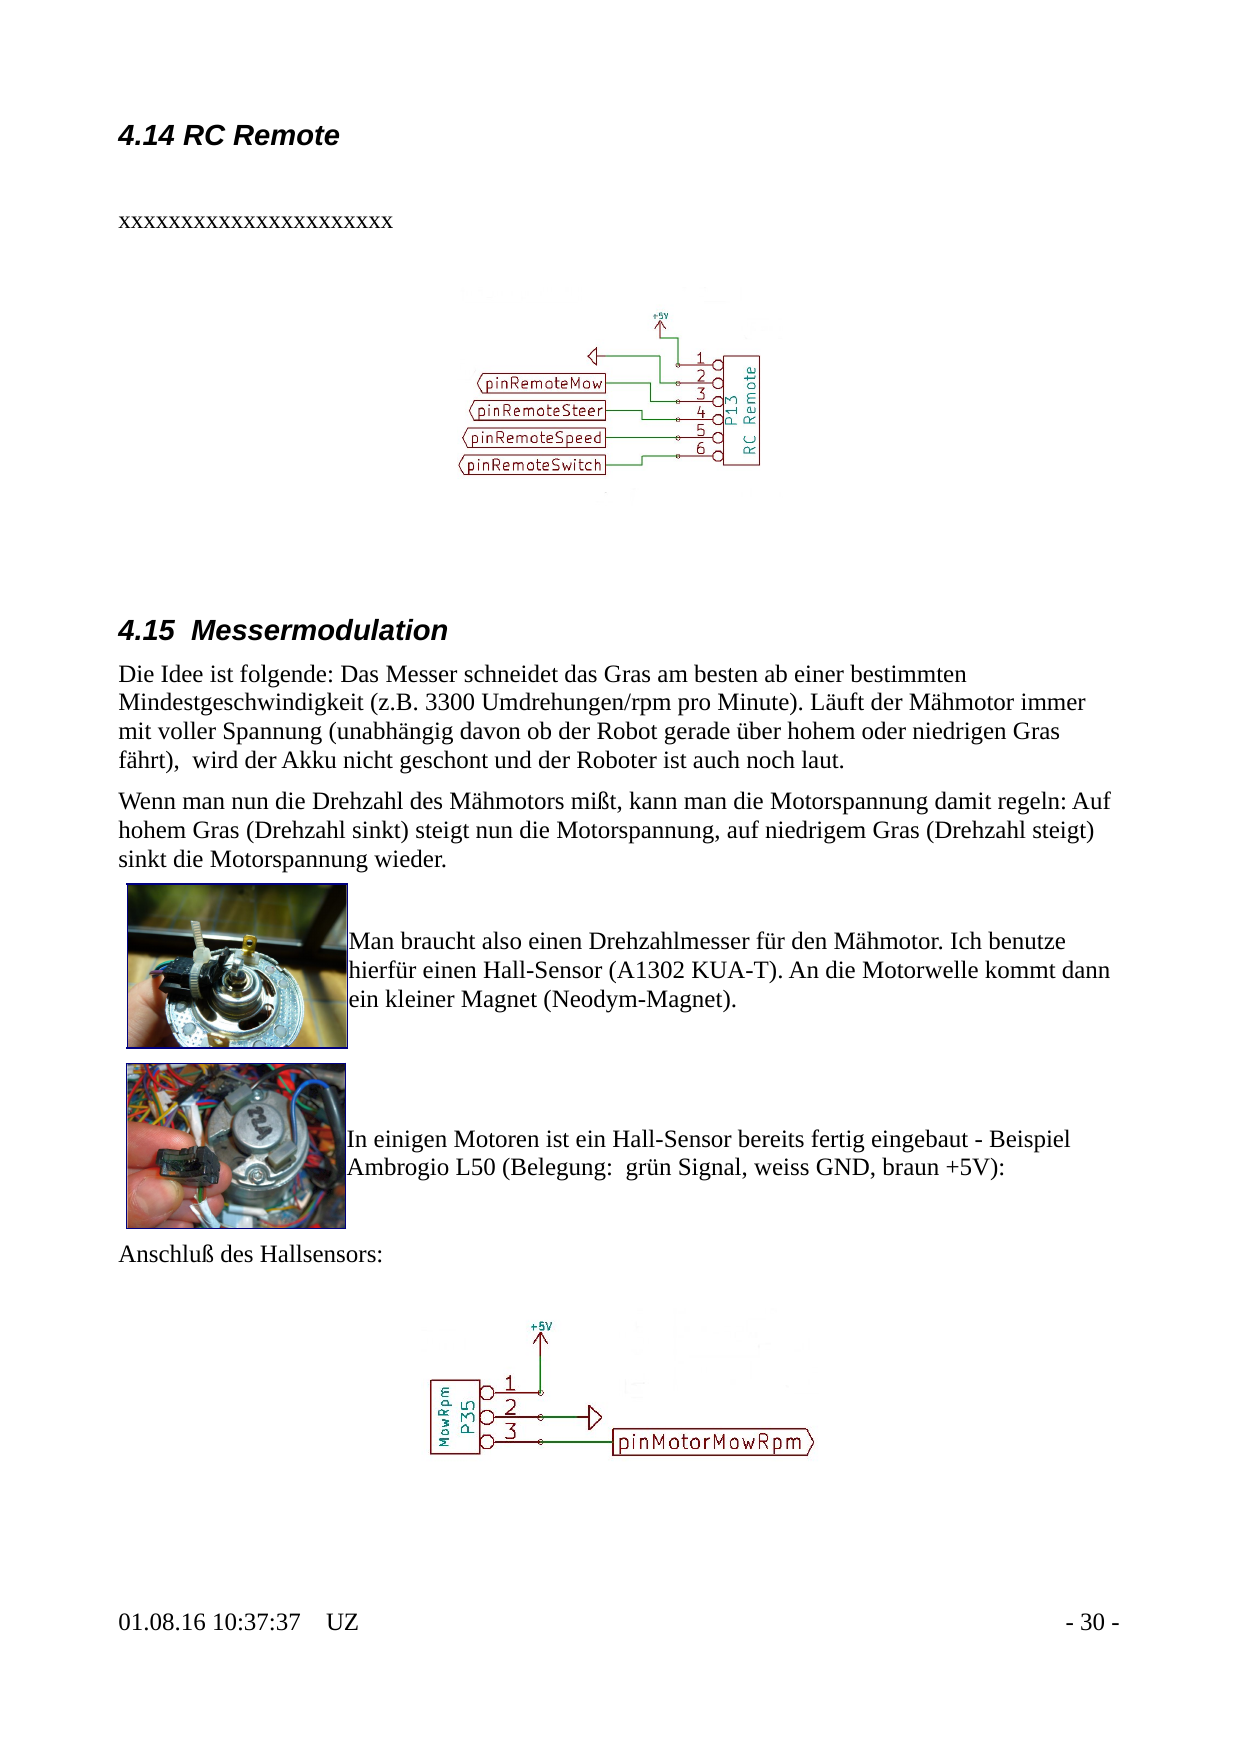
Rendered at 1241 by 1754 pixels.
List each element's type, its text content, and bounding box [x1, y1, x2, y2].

text In einigen Motoren ist ein Hall-Sensor bereits fertig eingebaut - Beispiel Ambrogio L50 (Belegung: grün Signal, weiss GND, braun +5V): Anschluß des Hallsensors: [118, 1095, 1122, 1296]
text Man braucht also einen Drehzahlmesser für den Mähmotor. Ich benutze hierfür einen Hall-Sensor (A1302 KUA-T). An die Motorwelle kommt dann ein kleiner Magnet (Neodym-Magnet). [348, 926, 1122, 1012]
text Die Idee ist folgende: Das Messer schneidet das Gras am besten ab einer bestimmten Mindestgeschwindigkeit (z.B. 3300 Umdrehungen/rpm pro Minute). Läuft der Mähmotor immer mit voller Spannung (unabhängig davon ob der Robot gerade über hohem oder niedrigen Gras fährt), wird der Akku nicht geschont und der Roboter ist auch noch laut. [118, 659, 1122, 774]
picture [127, 1064, 345, 1228]
picture [128, 885, 347, 1047]
text xxxxxxxxxxxxxxxxxxxxxx [118, 205, 1122, 234]
text Wenn man nun die Drehzahl des Mähmotors mißt, kann man die Motorspannung damit regeln: Auf hohem Gras (Drehzahl sinkt) steigt nun die Motorspannung, auf niedrigem Gras (Drehzahl steigt) sinkt die Motorspannung wieder. [118, 786, 1122, 872]
picture [421, 1308, 819, 1479]
subtitle 4.15 Messermodulation [118, 613, 1122, 646]
subtitle 4.14 RC Remote [118, 118, 1122, 152]
picture [457, 287, 784, 506]
